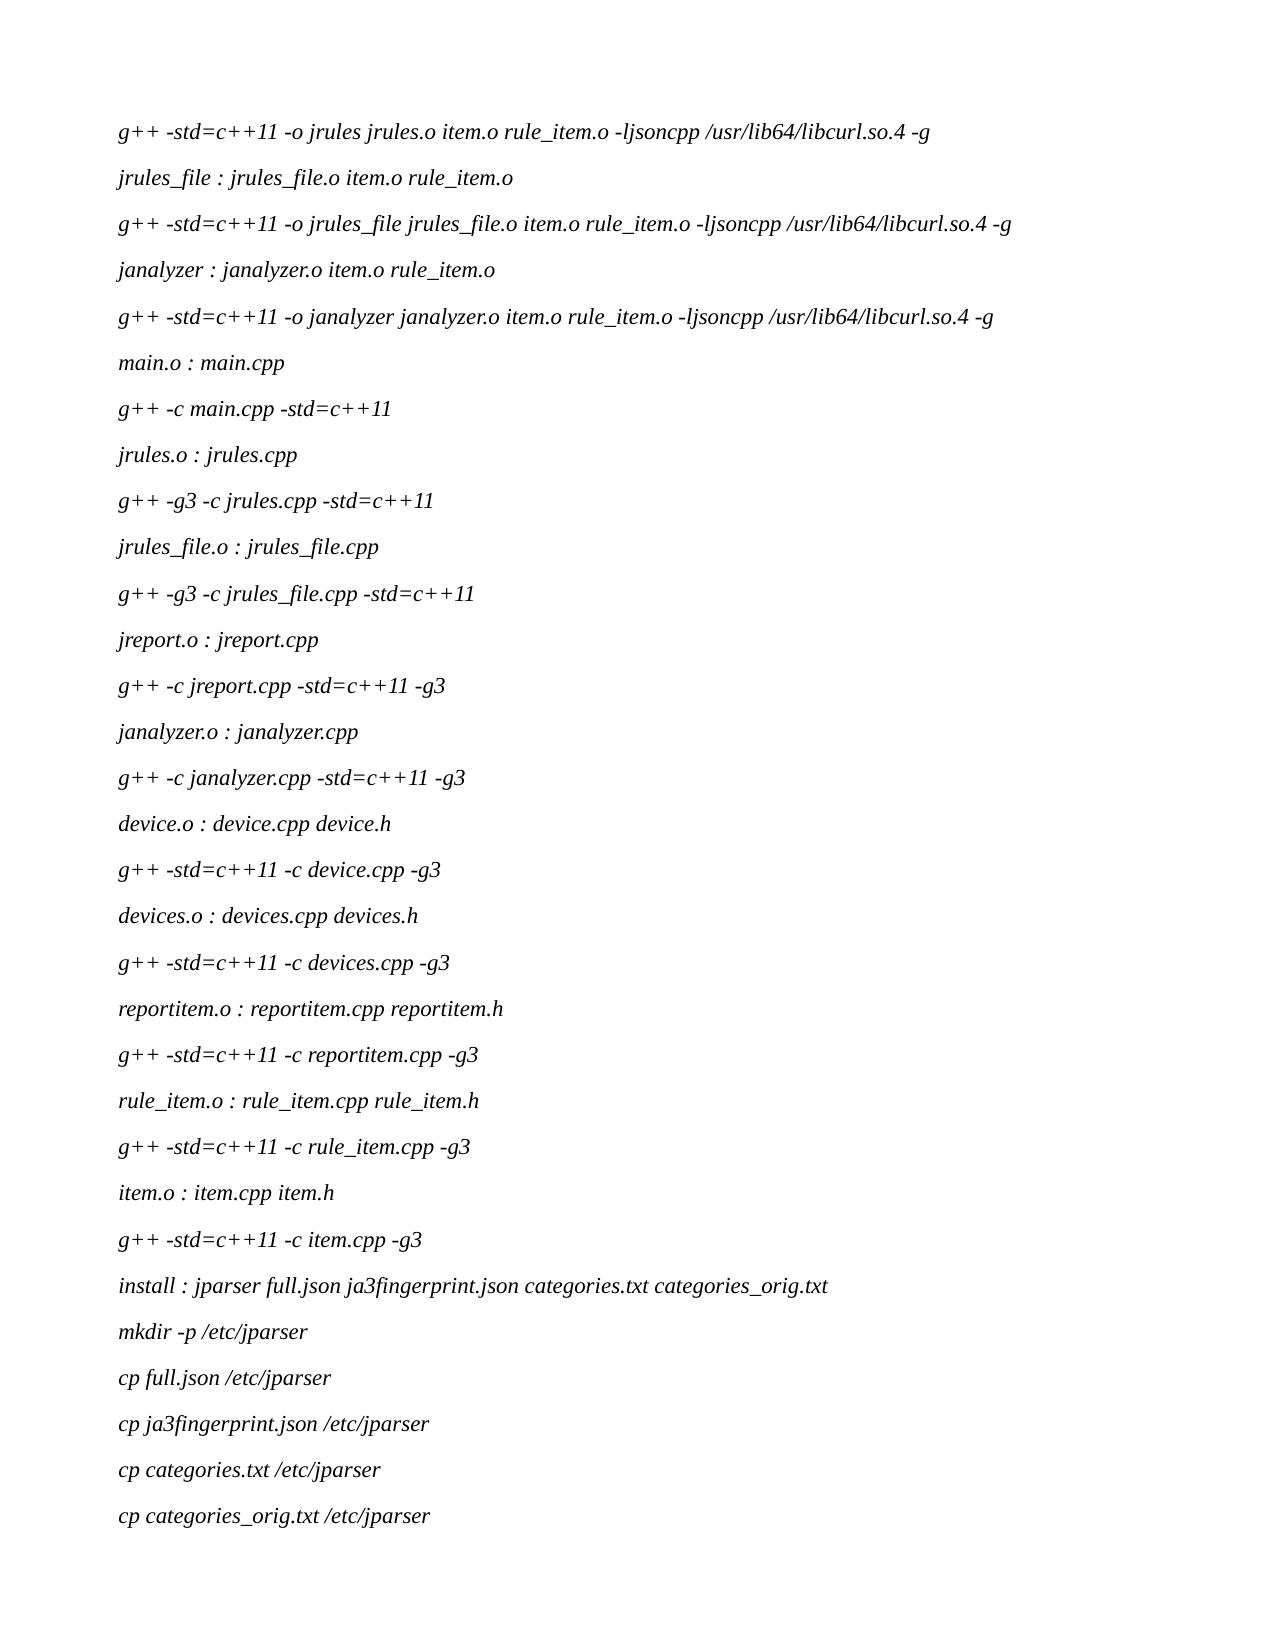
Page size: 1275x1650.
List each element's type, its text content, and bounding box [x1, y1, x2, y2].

text janalyzer.o : janalyzer.cpp [118, 718, 1157, 744]
text g++ -std=c++11 -o janalyzer janalyzer.o item.o rule_item.o -ljsoncpp /usr/lib64/libcurl.so.4 -g [118, 303, 1157, 329]
text devices.o : devices.cpp devices.h [118, 903, 1157, 929]
text cp ja3fingerprint.json /etc/jparser [118, 1410, 1157, 1437]
text g++ -g3 -c jrules.cpp -std=c++11 [118, 487, 1157, 514]
text jrules_file.o : jrules_file.cpp [118, 533, 1157, 560]
text g++ -c jreport.cpp -std=c++11 -g3 [118, 672, 1157, 698]
text rule_item.o : rule_item.cpp rule_item.h [118, 1087, 1157, 1113]
text main.o : main.cpp [118, 349, 1157, 375]
text cp categories_orig.txt /etc/jparser [118, 1502, 1157, 1529]
text g++ -std=c++11 -c rule_item.cpp -g3 [118, 1133, 1157, 1160]
text g++ -std=c++11 -c device.cpp -g3 [118, 856, 1157, 883]
text cp categories.txt /etc/jparser [118, 1456, 1157, 1483]
text g++ -std=c++11 -c item.cpp -g3 [118, 1226, 1157, 1252]
text g++ -std=c++11 -o jrules jrules.o item.o rule_item.o -ljsoncpp /usr/lib64/libcurl.so.4 -g [118, 118, 1157, 144]
text jreport.o : jreport.cpp [118, 626, 1157, 652]
text item.o : item.cpp item.h [118, 1179, 1157, 1206]
text jrules_file : jrules_file.o item.o rule_item.o [118, 164, 1157, 191]
text g++ -c janalyzer.cpp -std=c++11 -g3 [118, 764, 1157, 791]
text g++ -std=c++11 -c reportitem.cpp -g3 [118, 1041, 1157, 1067]
text janalyzer : janalyzer.o item.o rule_item.o [118, 257, 1157, 283]
text device.o : device.cpp device.h [118, 810, 1157, 837]
text reportitem.o : reportitem.cpp reportitem.h [118, 995, 1157, 1021]
text g++ -g3 -c jrules_file.cpp -std=c++11 [118, 579, 1157, 606]
text g++ -std=c++11 -o jrules_file jrules_file.o item.o rule_item.o -ljsoncpp /usr/lib64/libcurl.so.4 -g [118, 210, 1157, 237]
text g++ -c main.cpp -std=c++11 [118, 395, 1157, 421]
text g++ -std=c++11 -c devices.cpp -g3 [118, 949, 1157, 975]
text cp full.json /etc/jparser [118, 1364, 1157, 1390]
text install : jparser full.json ja3fingerprint.json categories.txt categories_orig.txt [118, 1272, 1157, 1298]
text jrules.o : jrules.cpp [118, 441, 1157, 467]
text mkdir -p /etc/jparser [118, 1318, 1157, 1344]
